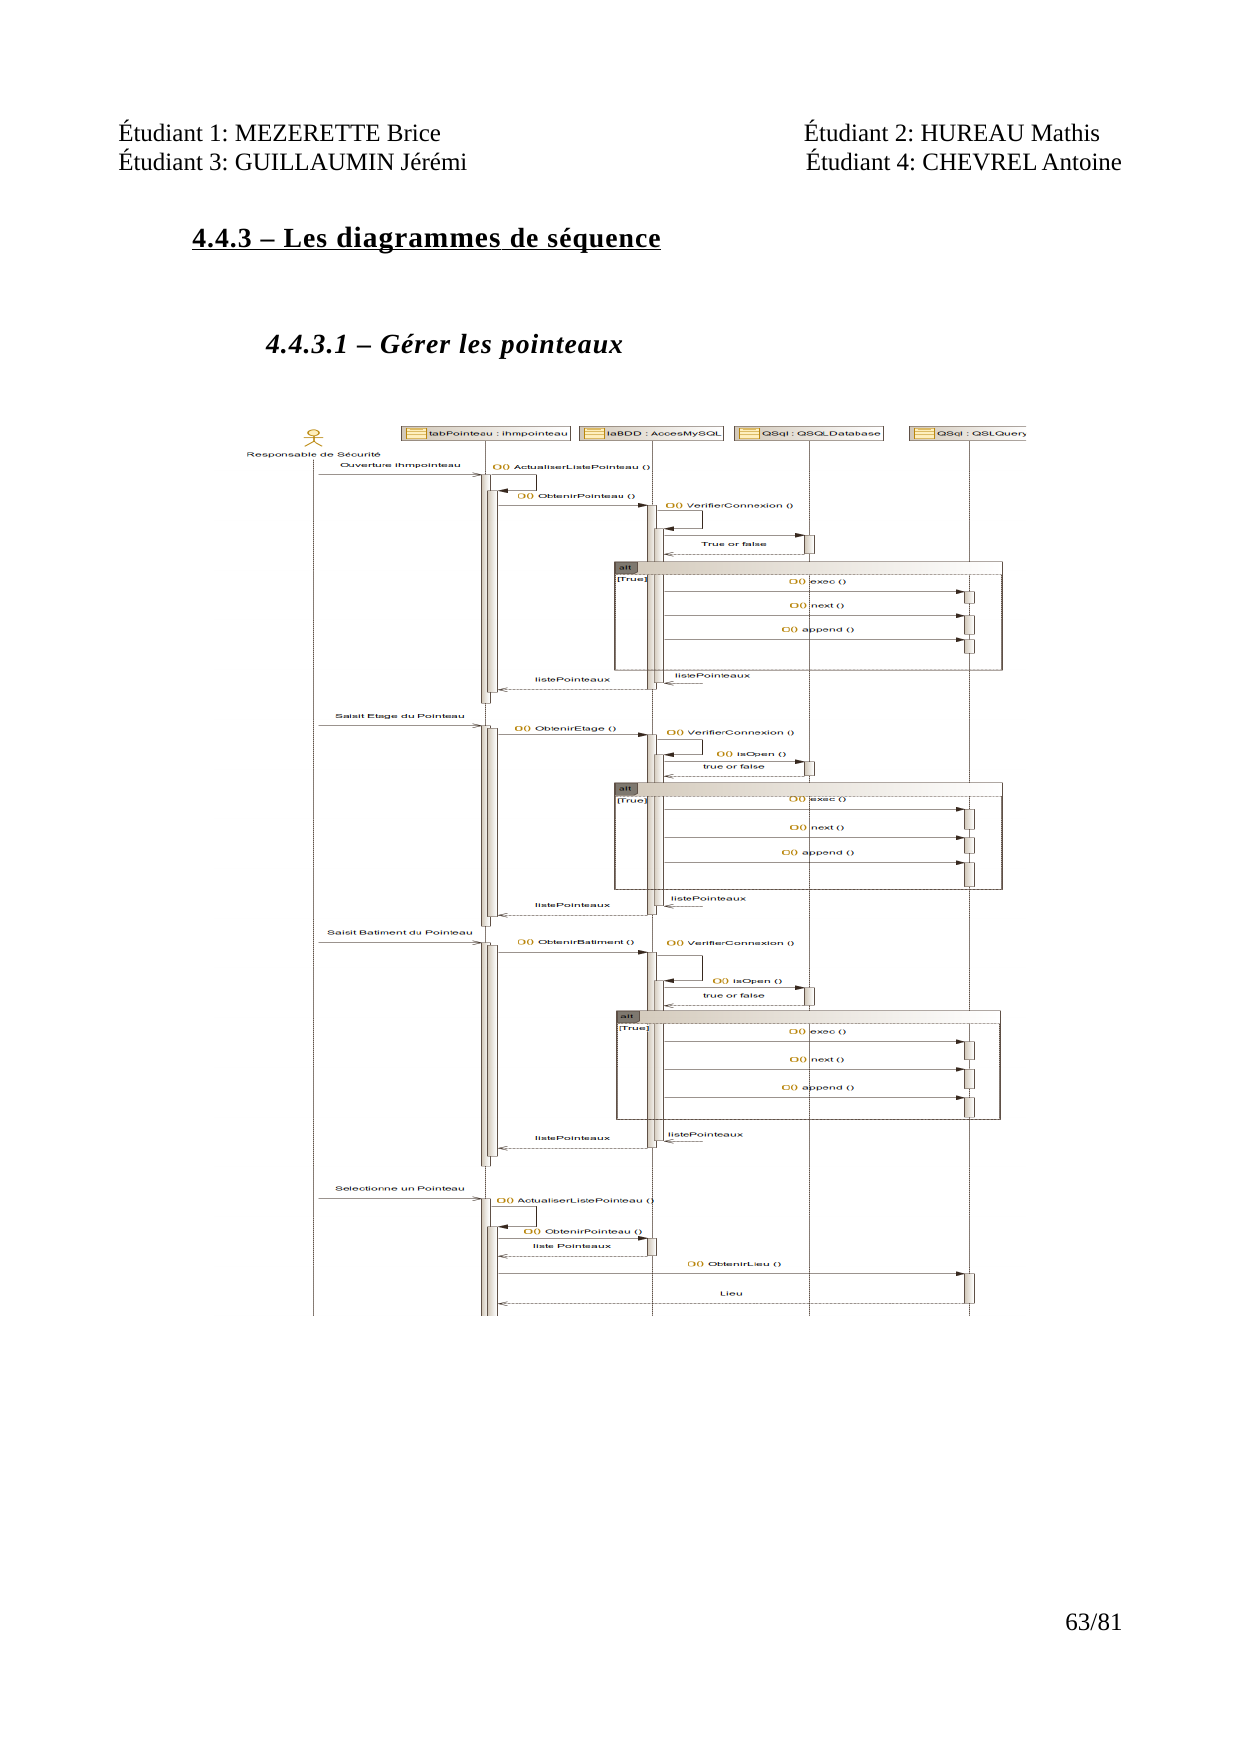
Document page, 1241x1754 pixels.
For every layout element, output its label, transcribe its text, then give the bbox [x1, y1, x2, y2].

picture [214, 422, 1027, 1316]
subtitle 4.4.3.1 – Gérer les pointeaux [118, 328, 1122, 360]
subtitle 4.4.3 – Les diagrammes de séquence [118, 220, 1122, 253]
